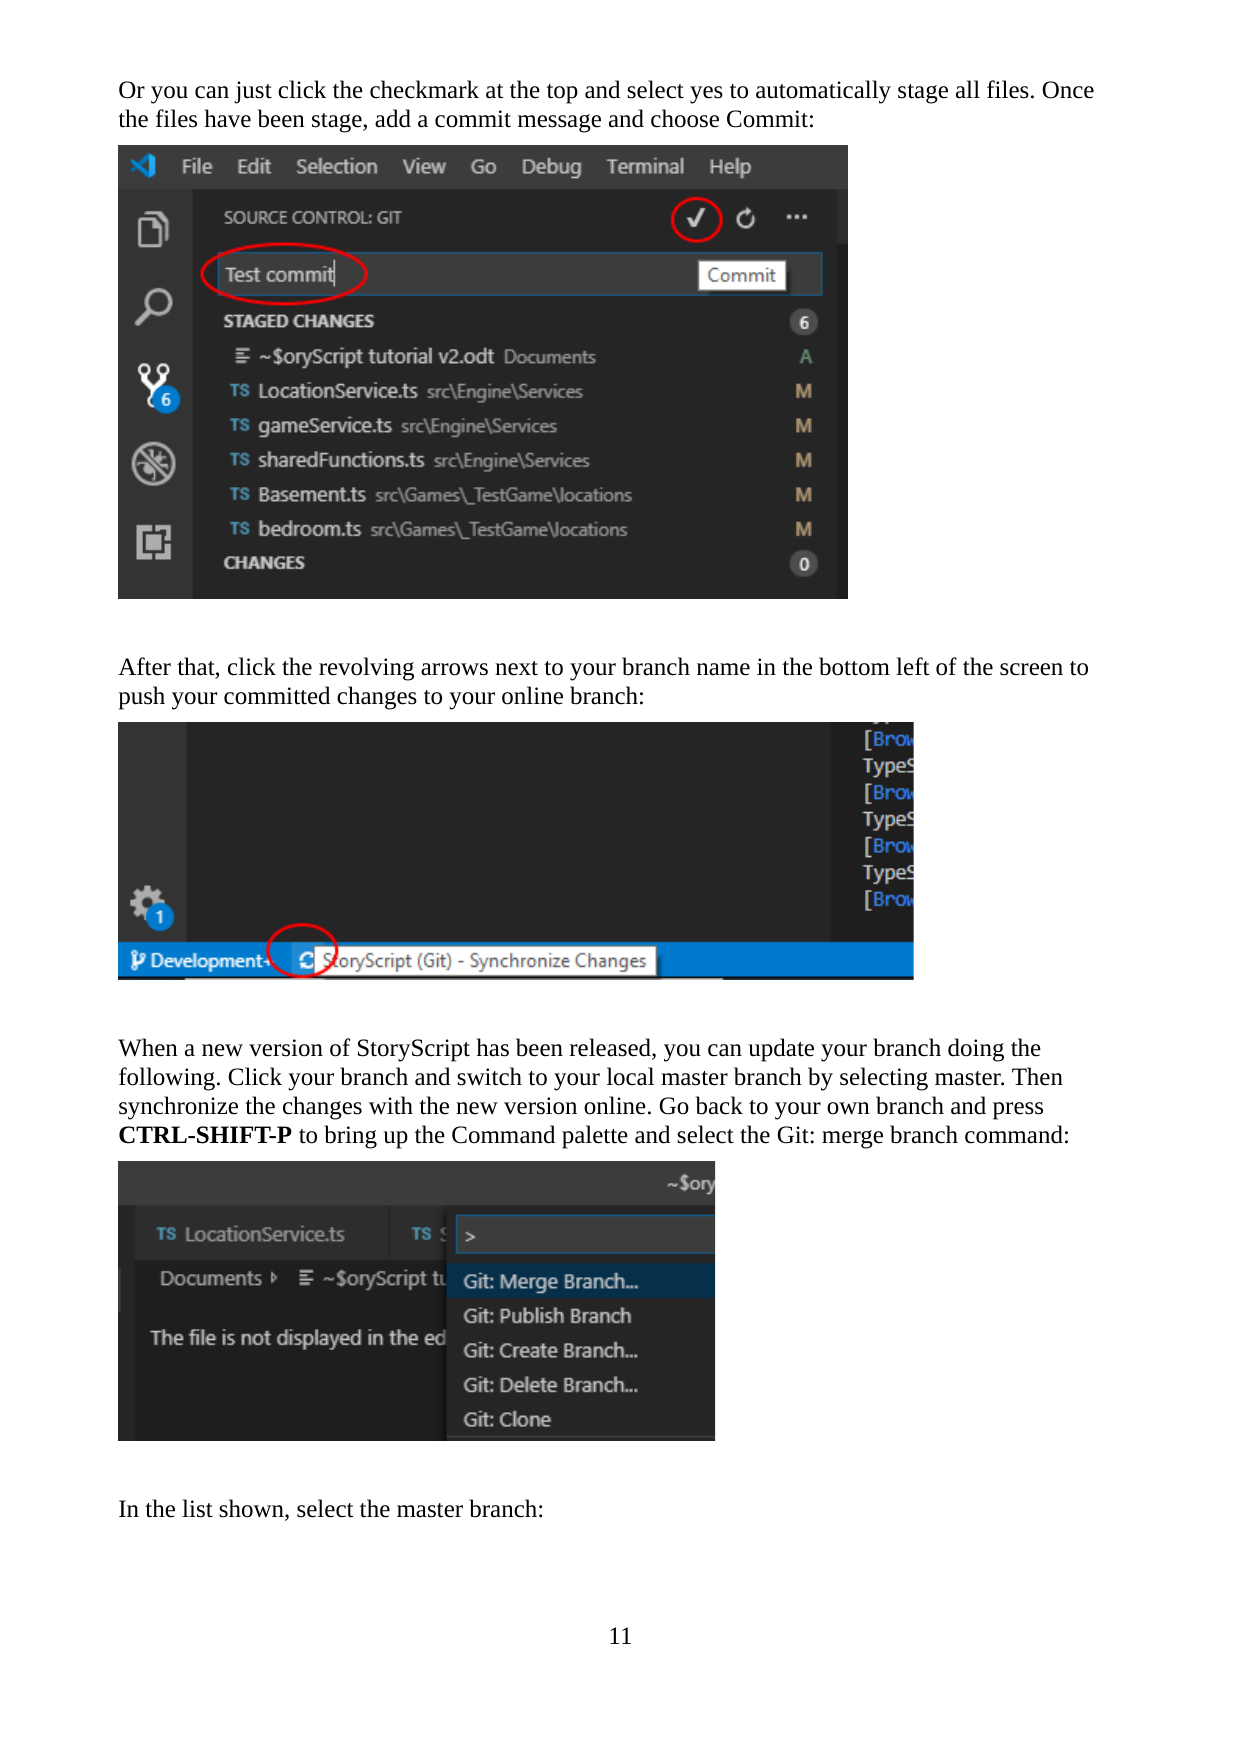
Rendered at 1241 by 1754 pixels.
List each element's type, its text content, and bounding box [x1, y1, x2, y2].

text After that, click the revolving arrows next to your branch name in the bottom left of the screen to push your committed changes to your online branch: [118, 652, 1122, 709]
text Or you can just click the checkmark at the top and select yes to automatically stage all files. Once the files have been stage, add a commit message and choose Commit: [118, 75, 1122, 132]
text In the list shown, select the master branch: [118, 1494, 1122, 1523]
text When a new version of StoryScript has been released, you can update your branch doing the following. Click your branch and switch to your local master branch by selecting master. Then synchronize the changes with the new version online. Go back to your own branch and press CTRL-SHIFT-P to bring up the Command palette and select the Git: merge branch command: [118, 1033, 1122, 1148]
